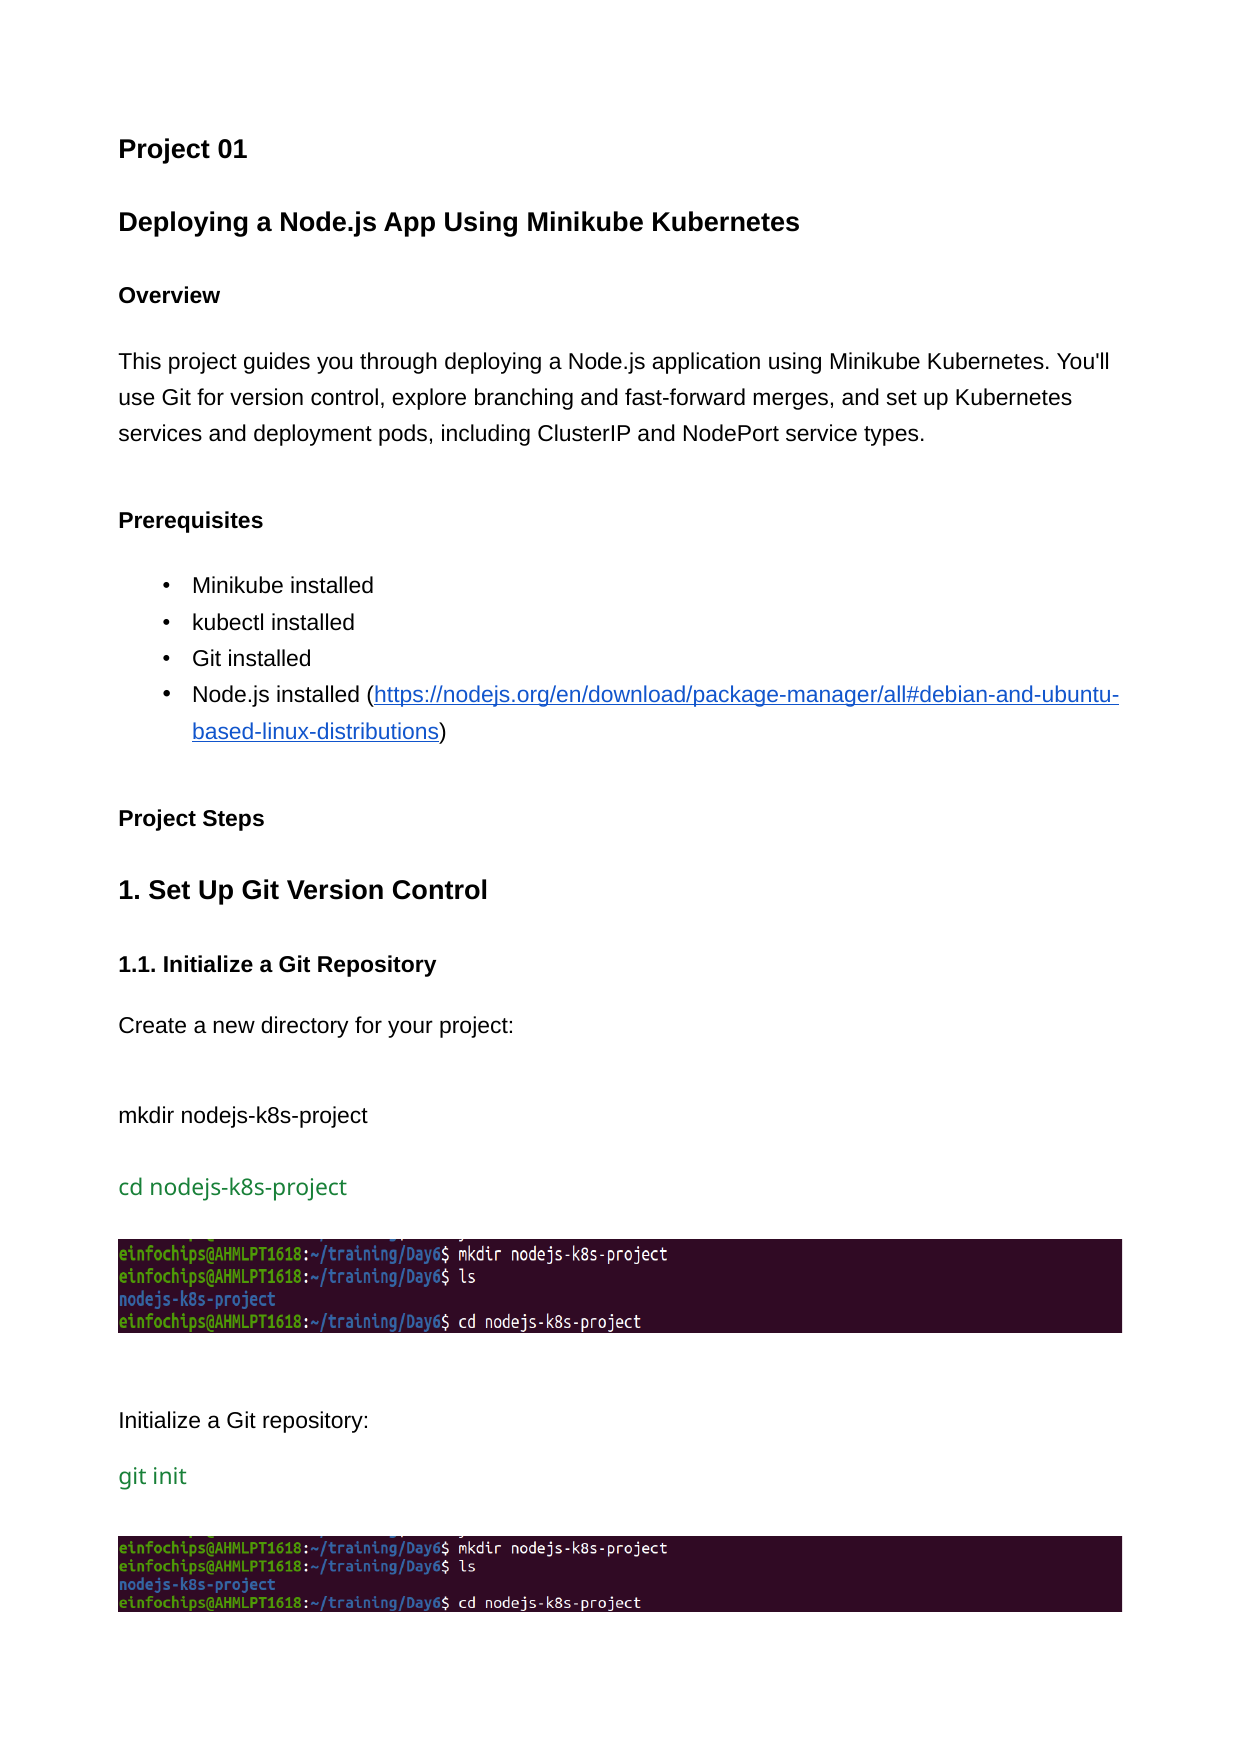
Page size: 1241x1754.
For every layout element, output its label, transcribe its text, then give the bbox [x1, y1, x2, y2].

text cd nodejs-k8s-project [118, 1171, 1122, 1203]
subtitle Deploying a Node.js App Using Minikube Kubernetes [118, 206, 1122, 237]
picture [118, 1536, 1123, 1612]
text git init [118, 1460, 1122, 1491]
picture [118, 1239, 1123, 1333]
text 1.1. Initialize a Git Repository [118, 951, 1122, 977]
subtitle Project Steps [118, 804, 1122, 831]
text mkdir nodejs-k8s-project [118, 1102, 1122, 1128]
subtitle Overview [118, 282, 1122, 308]
text Initialize a Git repository: [118, 1407, 1122, 1434]
subtitle Prerequisites [118, 507, 1122, 533]
list kubectl installed [162, 608, 1122, 635]
text This project guides you through deploying a Node.js application using Minikube Kubernetes. You'll use Git for version control, explore branching and fast-forward merges, and set up Kubernetes services and deployment pods, including ClusterIP and NodePort service types. [118, 348, 1122, 447]
list Git installed [162, 645, 1122, 671]
list Minikube installed [162, 572, 1122, 598]
list Node.js installed (https://nodejs.org/en/download/package-manager/all#debian-and-ubuntu-based-linux-distributions) [162, 681, 1122, 744]
subtitle 1. Set Up Git Version Control [118, 874, 1122, 905]
text Create a new directory for your project: [118, 1012, 1122, 1038]
subtitle Project 01 [118, 133, 1122, 164]
